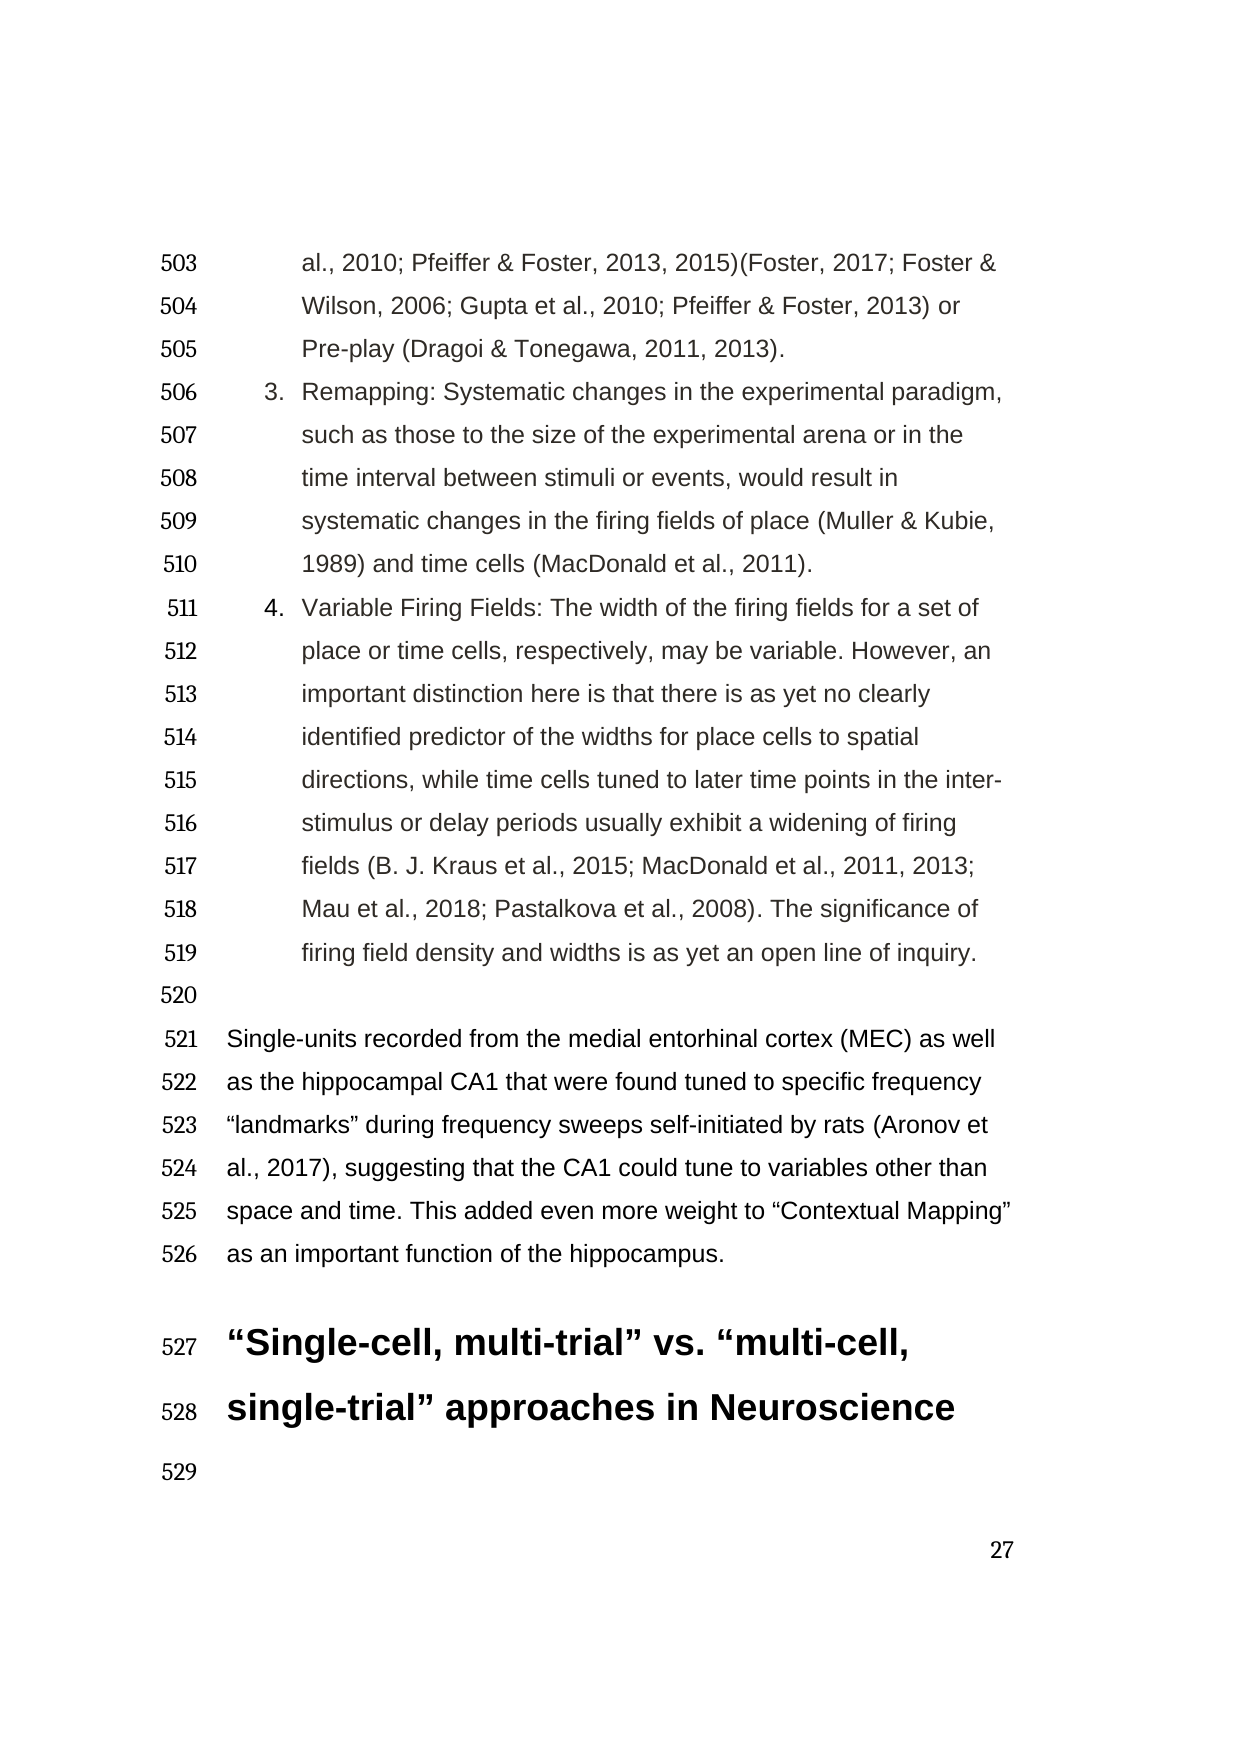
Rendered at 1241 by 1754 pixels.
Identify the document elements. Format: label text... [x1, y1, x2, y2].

text Single-units recorded from the medial entorhinal cortex (MEC) as well as the hippocampal CA1 that were found tuned to specific frequency “landmarks” during frequency sweeps self-initiated by rats (Aronov et al., 2017)⁠, suggesting that the CA1 could tune to variables other than space and time. This added even more weight to “Contextual Mapping” as an important function of the hippocampus. [226, 1024, 1014, 1268]
list Variable Firing Fields: The width of the firing fields for a set of place or time cells, respectively, may be variable. However, an important distinction here is that there is as yet no clearly identified predictor of the widths for place cells to spatial directions, while time cells tuned to later time points in the inter-stimulus or delay periods usually exhibit a widening of firing fields (B. J. Kraus et al., 2015; MacDonald et al., 2011, 2013; Mau et al., 2018; Pastalkova et al., 2008)⁠. The significance of firing field density and widths is as yet an open line of inquiry. [264, 593, 1014, 966]
list al., 2010; Pfeiffer & Foster, 2013, 2015)⁠(Foster, 2017; Foster & Wilson, 2006; Gupta et al., 2010; Pfeiffer & Foster, 2013) or Pre-play (Dragoi & Tonegawa, 2011, 2013)⁠. [264, 248, 1014, 363]
list Remapping: Systematic changes in the experimental paradigm, such as those to the size of the experimental arena or in the time interval between stimuli or events, would result in systematic changes in the firing fields of place (Muller & Kubie, 1989)⁠ and time cells (MacDonald et al., 2011)⁠. [264, 377, 1014, 578]
subtitle “Single-cell, multi-trial” vs. “multi-cell, single-trial” approaches in Neuroscience [226, 1320, 1014, 1428]
